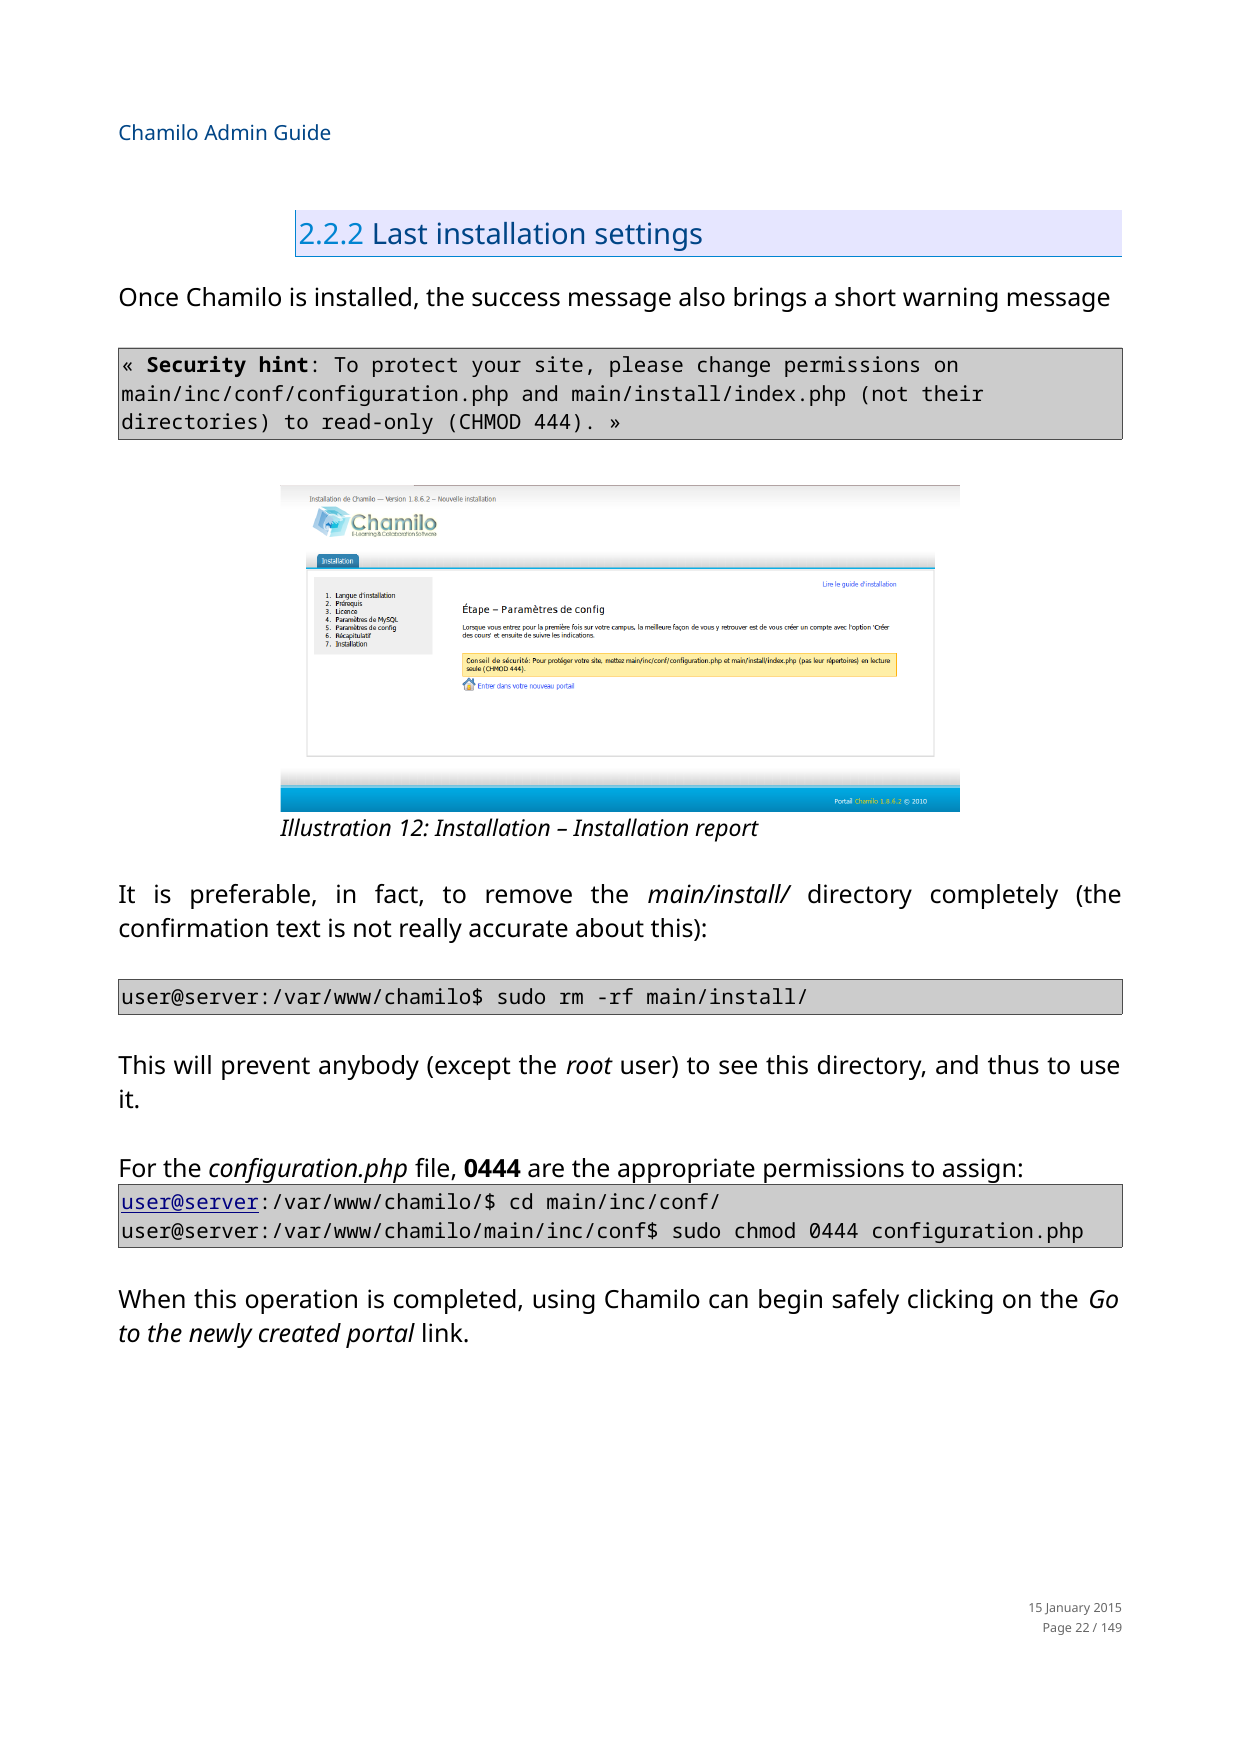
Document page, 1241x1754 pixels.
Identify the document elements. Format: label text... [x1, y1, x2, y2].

text user@server:/var/www/chamilo/main/inc/conf$ sudo chmod 0444 configuration.php [119, 1213, 1122, 1247]
text Illustration 12: Installation – Installation report [280, 812, 960, 843]
text « Security hint: To protect your site, please change permissions on main/inc/conf/configuration.php and main/install/index.php (not their directories) to read-only (CHMOD 444). » [119, 349, 1122, 439]
text This will prevent anybody (except the root user) to see this directory, and thus to use it. [118, 1048, 1122, 1116]
subtitle Last installation settings [296, 210, 1122, 256]
text For the configuration.php file, 0444 are the appropriate permissions to assign: [118, 1150, 1122, 1184]
text It is preferable, in fact, to remove the main/install/ directory completely (the confirmation text is not really accurate about this): [118, 877, 1122, 945]
text user@server:/var/www/chamilo/$ cd main/inc/conf/ [119, 1185, 1122, 1213]
text Once Chamilo is installed, the success message also brings a short warning message [118, 279, 1122, 313]
text When this operation is completed, using Chamilo can begin safely clicking on the Go to the newly created portal link. [118, 1281, 1122, 1349]
text user@server:/var/www/chamilo$ sudo rm -rf main/install/ [119, 980, 1122, 1014]
picture [280, 485, 960, 787]
